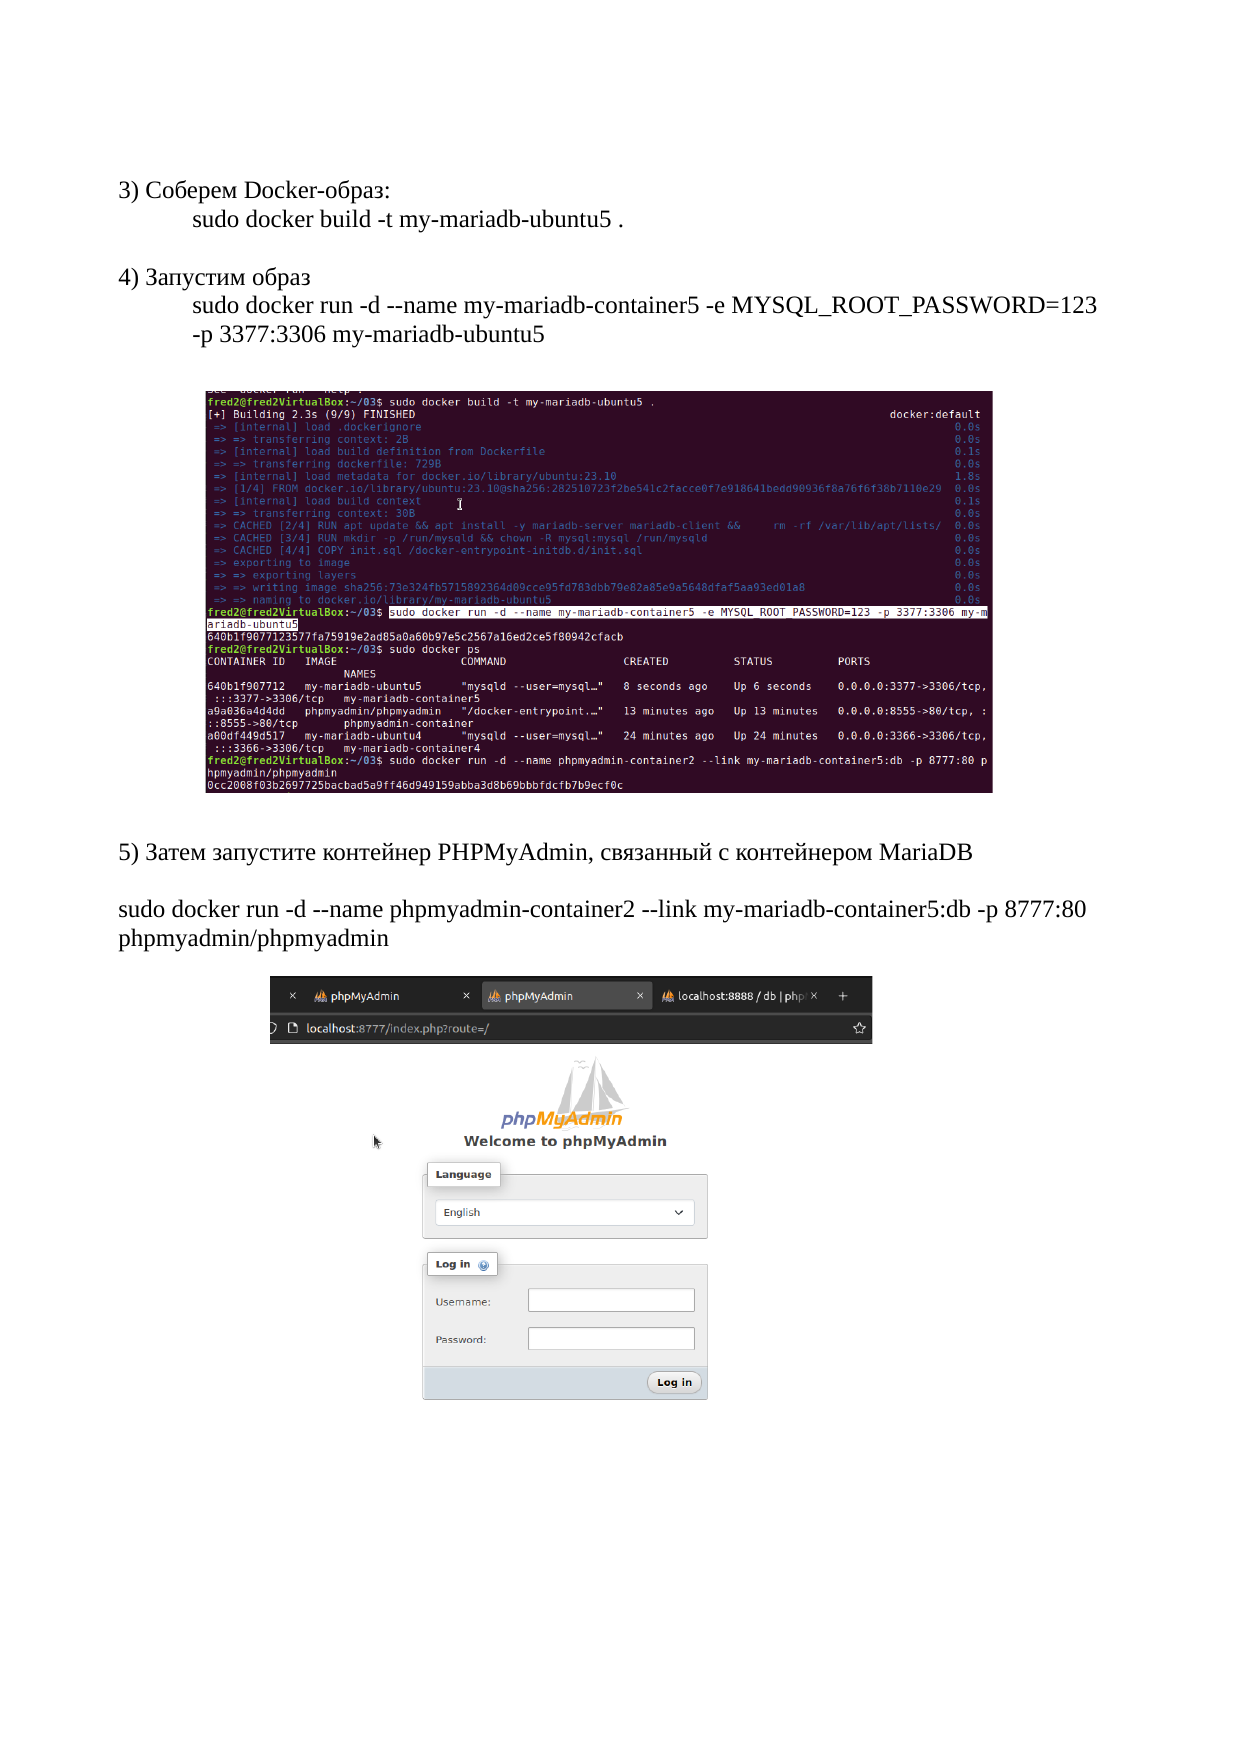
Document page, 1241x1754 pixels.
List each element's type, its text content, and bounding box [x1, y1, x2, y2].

text sudo docker run -d --name my-mariadb-container5 -e MYSQL_ROOT_PASSWORD=123 [118, 291, 1122, 319]
text 5) Затем запустите контейнер PHPMyAdmin, связанный с контейнером MariaDB [118, 837, 1122, 866]
text sudo docker build -t my-mariadb-ubuntu5 . [118, 204, 1122, 233]
picture [270, 976, 873, 1428]
picture [205, 391, 993, 793]
text sudo docker run -d --name phpmyadmin-container2 --link my-mariadb-container5:db -p 8777:80 phpmyadmin/phpmyadmin [118, 894, 1122, 952]
text 4) Запустим образ [118, 262, 1122, 291]
text -p 3377:3306 my-mariadb-ubuntu5 [118, 319, 1122, 348]
text 3) Соберем Docker-образ: [118, 176, 1122, 204]
